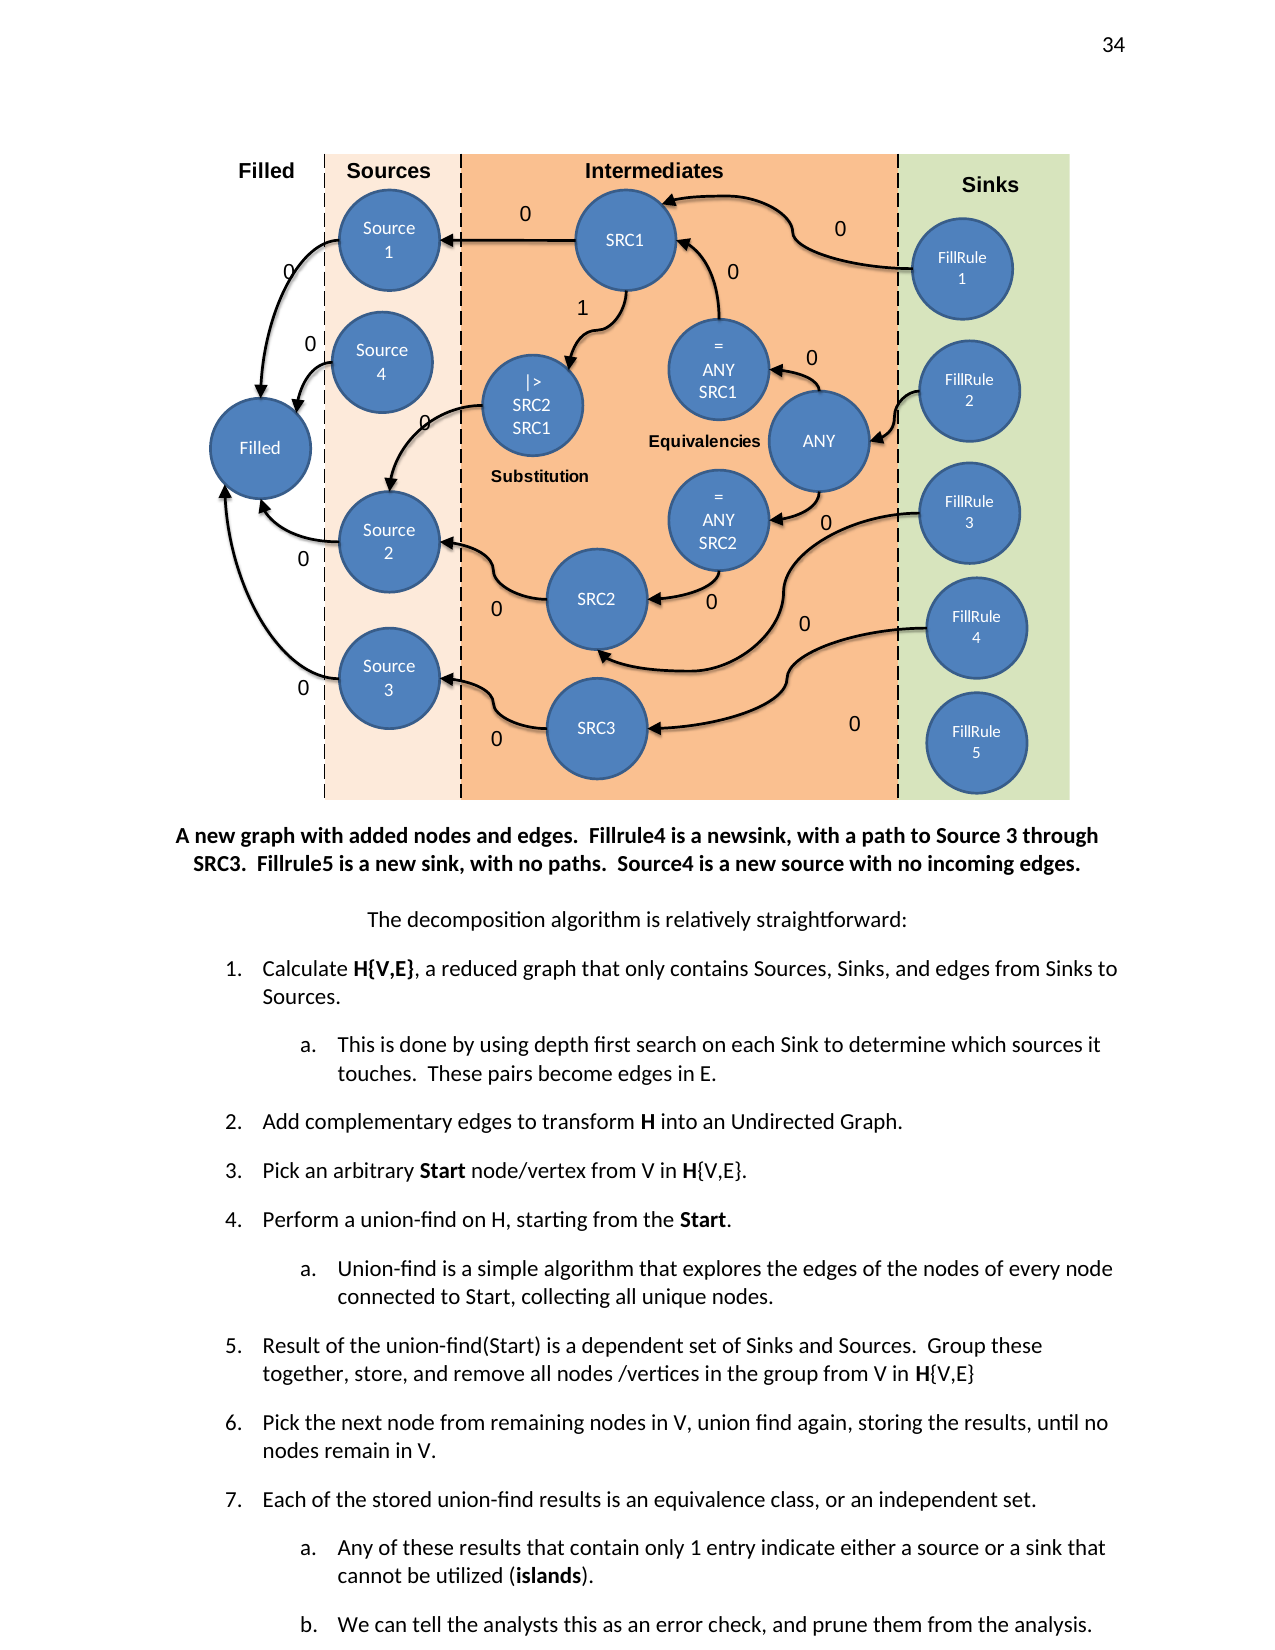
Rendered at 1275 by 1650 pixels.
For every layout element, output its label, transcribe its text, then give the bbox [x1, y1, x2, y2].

list We can tell the analysts this as an error check, and prune them from the analysis. [300, 1610, 1125, 1638]
list Result of the union-find(Start) is a dependent set of Sinks and Sources. Group these together, store, and remove all nodes /vertices in the group from V in H{V,E} [225, 1331, 1125, 1387]
list Pick an arbitrary Start node/vertex from V in H{V,E}. [225, 1156, 1125, 1184]
list Any of these results that contain only 1 entry indicate either a source or a sink that cannot be utilized (islands). [300, 1533, 1125, 1589]
list This is done by using depth first search on each Sink to determine which sources it touches. These pairs become edges in E. [300, 1031, 1125, 1087]
list Each of the stored union-find results is an equivalence class, or an independent set. [225, 1485, 1125, 1513]
text A new graph with added nodes and edges. Fillrule4 is a newsink, with a path to Source 3 through SRC3. Fillrule5 is a new sink, with no paths. Source4 is a new source with no incoming edges. The decomposition algorithm is relatively straightforward: [150, 821, 1125, 933]
list Pick the next node from remaining nodes in V, union find again, storing the results, until no nodes remain in V. [225, 1408, 1125, 1464]
list Add complementary edges to transform H into an Undirected Graph. [225, 1107, 1125, 1136]
list Perform a union-find on H, starting from the Start. [225, 1205, 1125, 1233]
list Calculate H{V,E}, a reduced graph that only contains Sources, Sinks, and edges from Sinks to Sources. [225, 954, 1125, 1010]
list Union-find is a simple algorithm that explores the edges of the nodes of every node connected to Start, collecting all unique nodes. [300, 1254, 1125, 1310]
